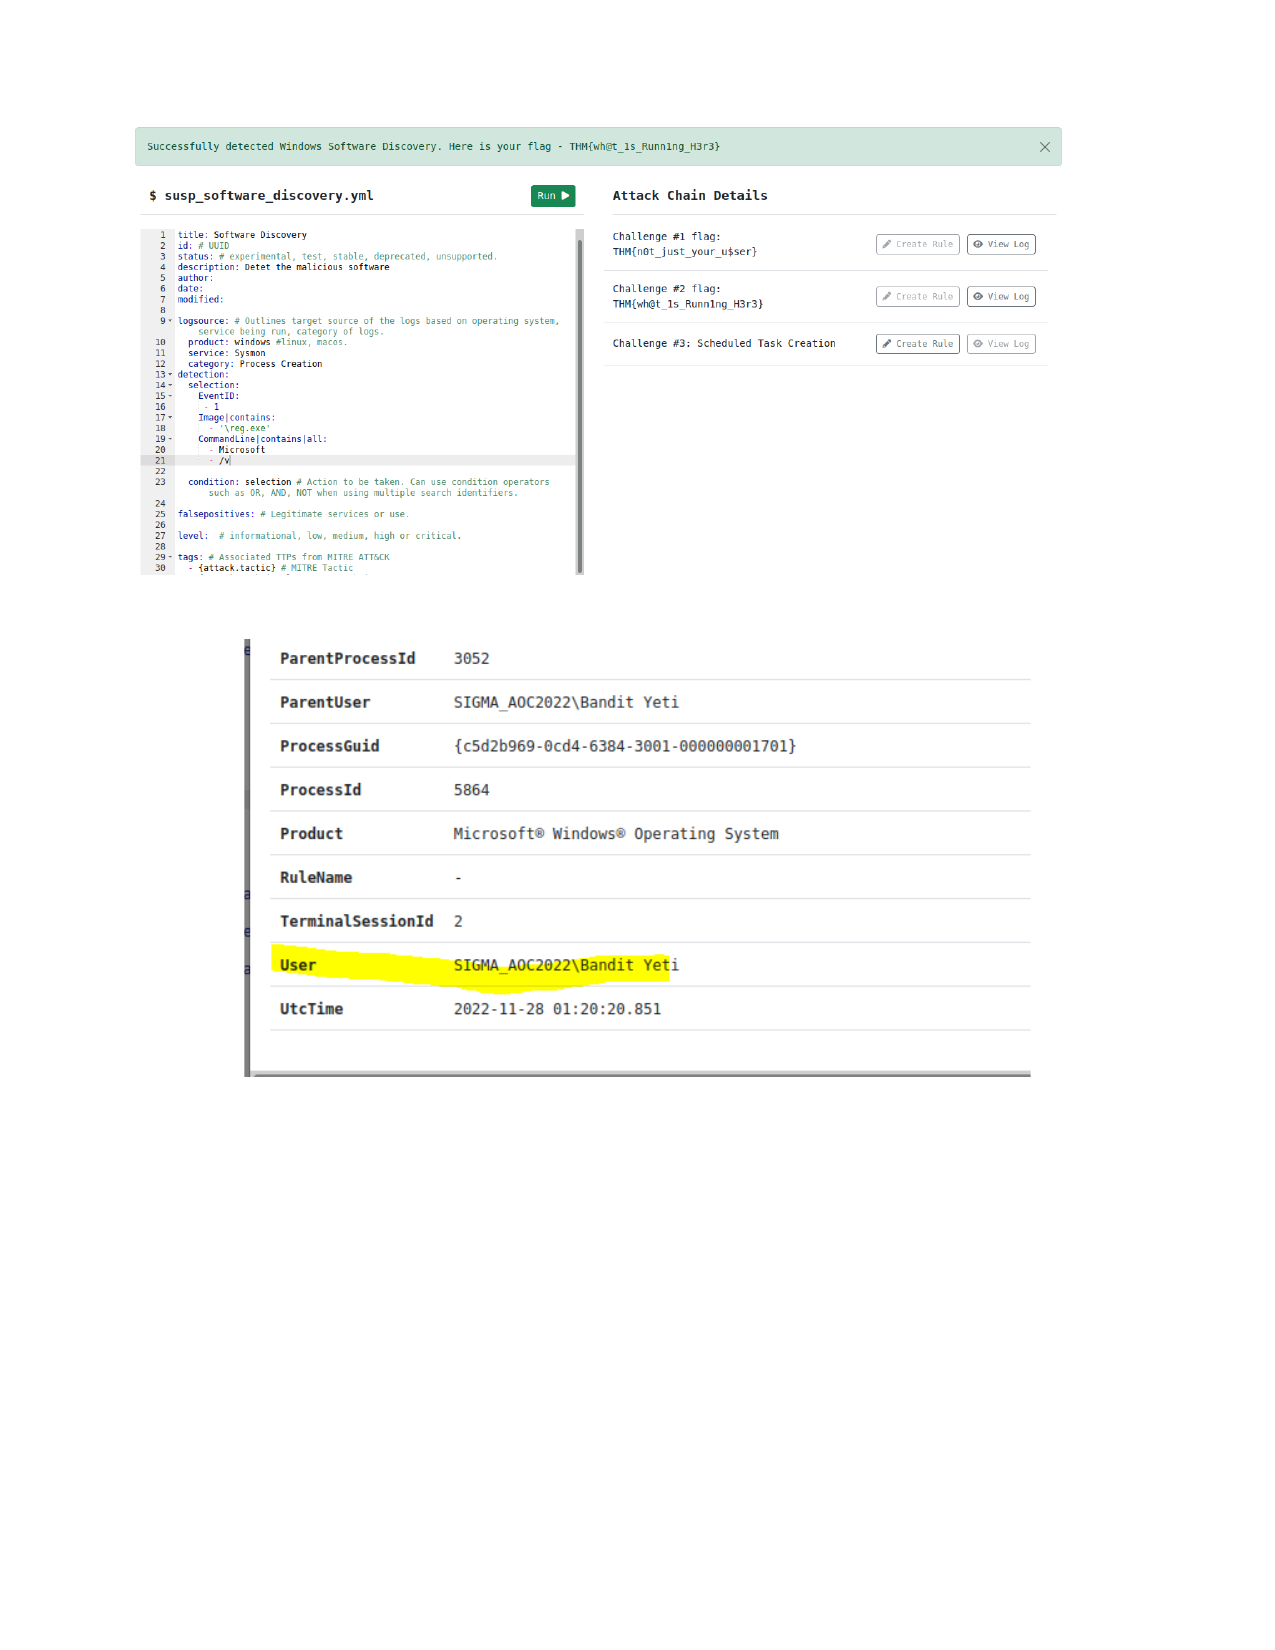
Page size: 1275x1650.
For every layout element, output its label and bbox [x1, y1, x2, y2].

picture [118, 118, 1157, 582]
picture [244, 639, 1031, 1077]
